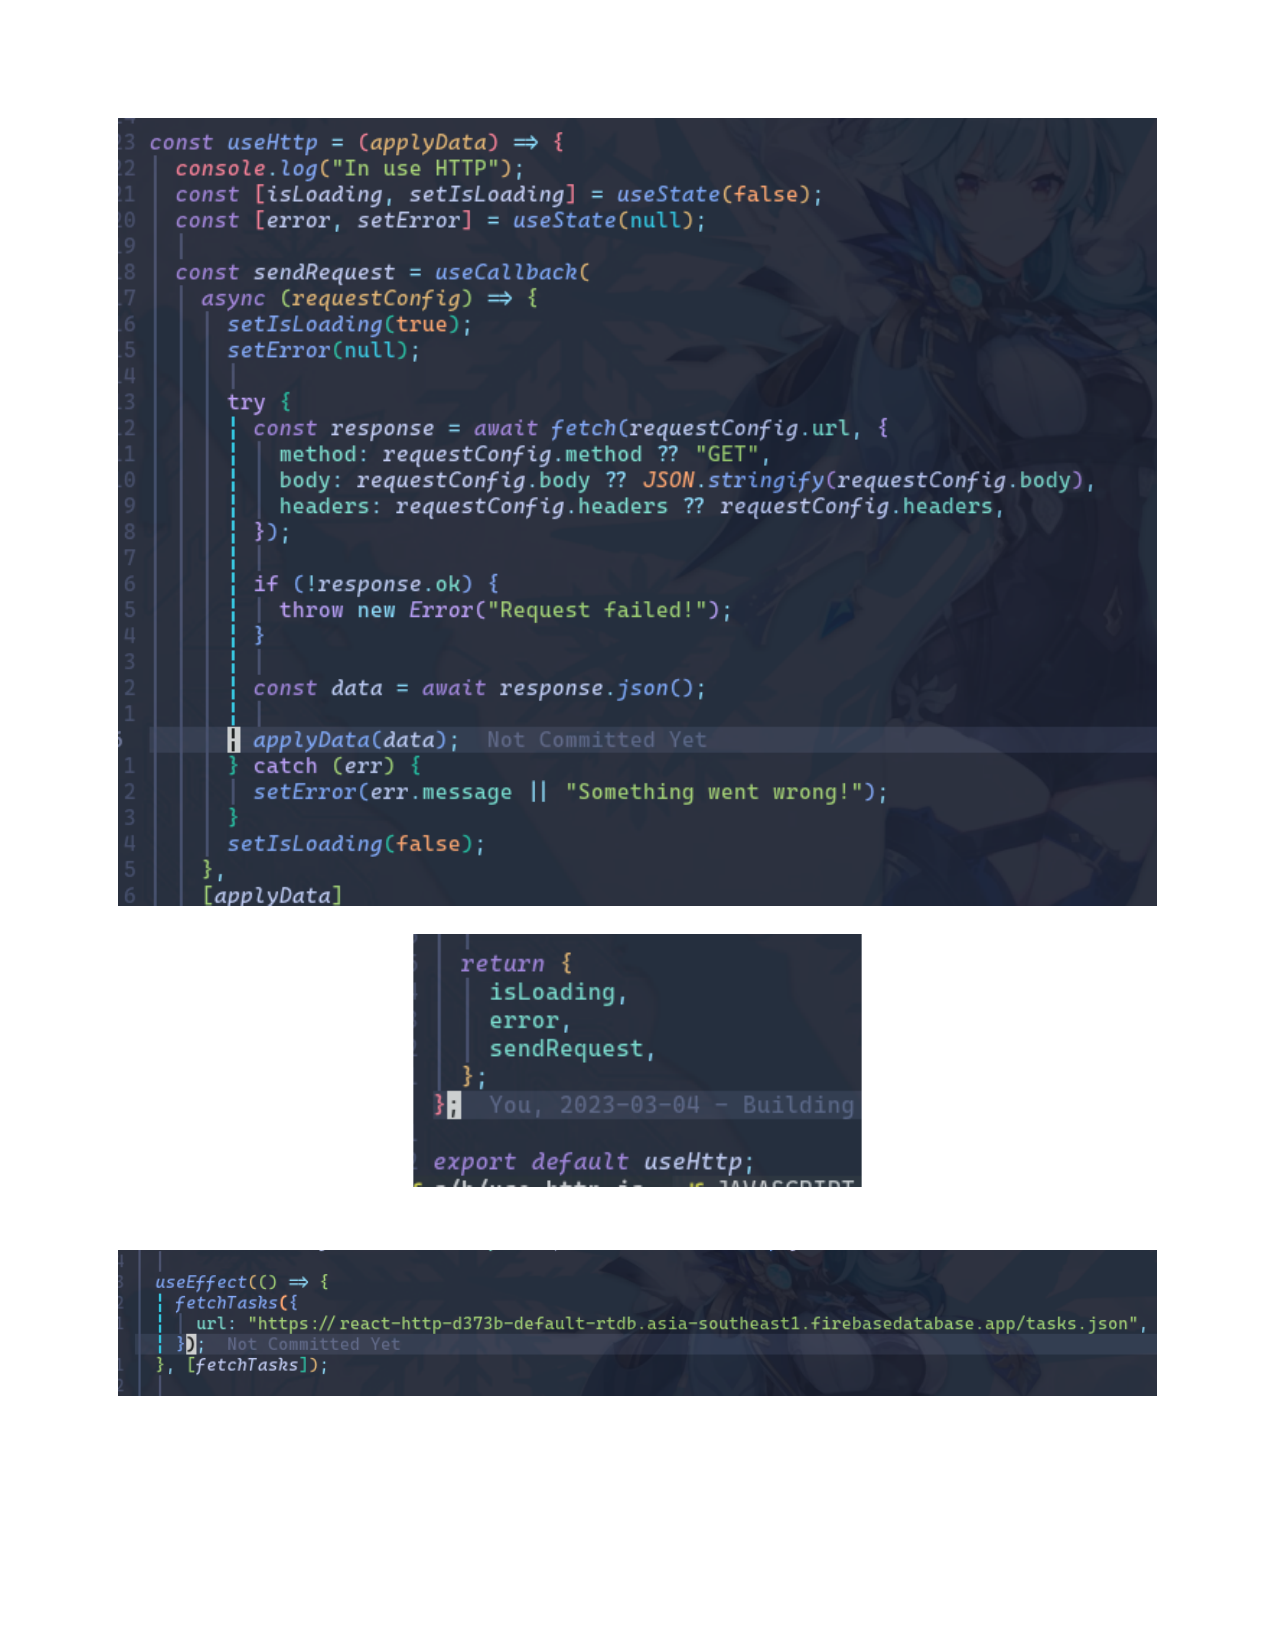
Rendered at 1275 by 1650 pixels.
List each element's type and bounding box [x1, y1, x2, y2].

picture [118, 118, 1157, 906]
picture [118, 1250, 1157, 1396]
picture [413, 934, 862, 1187]
